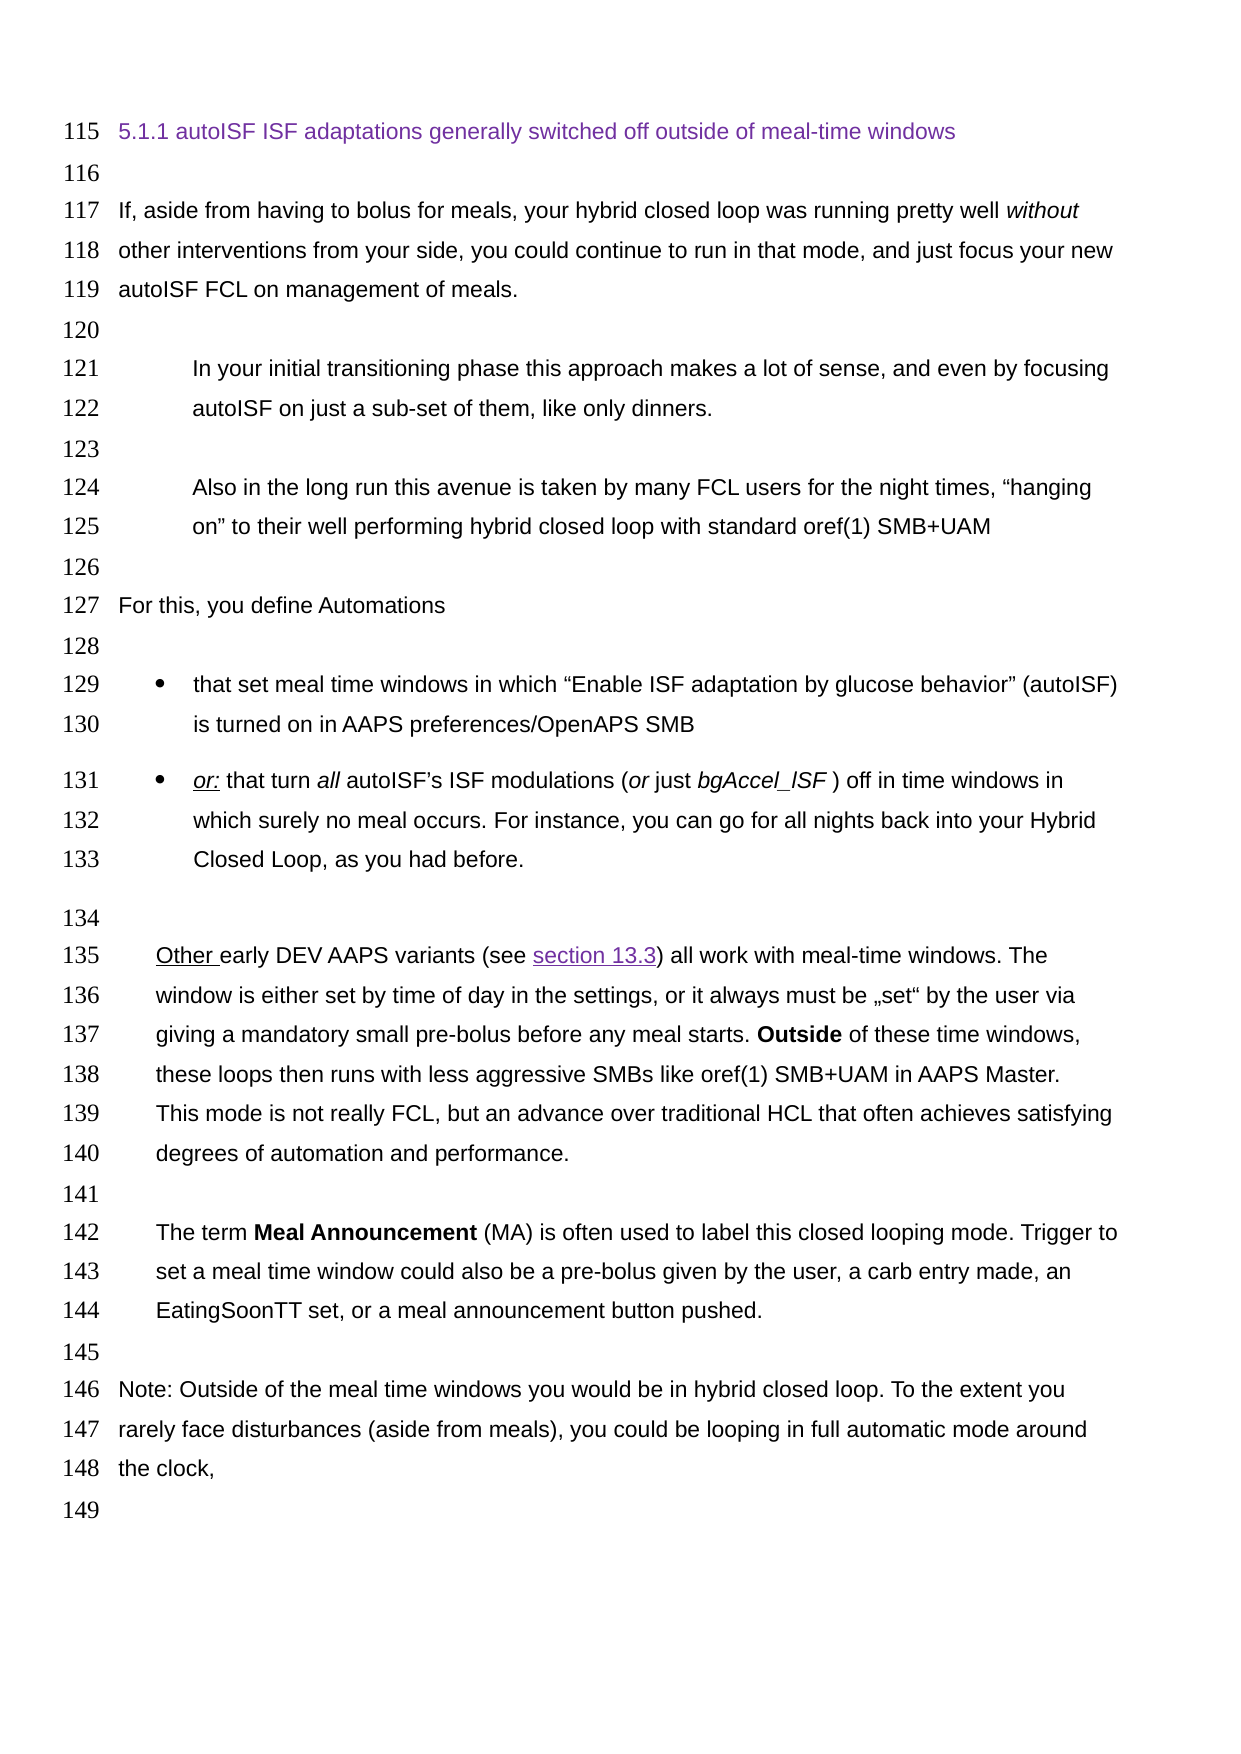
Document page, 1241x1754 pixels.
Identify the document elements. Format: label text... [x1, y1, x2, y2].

text For this, you define Automations [118, 592, 1122, 618]
text If, aside from having to bolus for meals, your hybrid closed loop was running pretty well without other interventions from your side, you could continue to run in that mode, and just focus your new autoISF FCL on management of meals. [118, 197, 1122, 302]
list that set meal time windows in which “Enable ISF adaptation by glucose behavior” (autoISF) is turned on in AAPS preferences/OpenAPS SMB [156, 671, 1122, 737]
text 5.1.1 autoISF ISF adaptations generally switched off outside of meal-time windows [118, 118, 1122, 144]
text In your initial transitioning phase this approach makes a lot of sense, and even by focusing autoISF on just a sub-set of them, like only dinners. [192, 355, 1122, 421]
text The term Meal Announcement (MA) is often used to label this closed looping mode. Trigger to set a meal time window could also be a pre-bolus given by the user, a carb entry made, an EatingSoonTT set, or a meal announcement button pushed. [156, 1218, 1122, 1324]
text Other early DEV AAPS variants (see section 13.3) all work with meal-time windows. The window is either set by time of day in the settings, or it always must be „set“ by the user via giving a mandatory small pre-bolus before any meal starts. Outside of these time windows, these loops then runs with less aggressive SMBs like oref(1) SMB+UAM in AAPS Master. [156, 942, 1122, 1087]
text Note: Outside of the meal time windows you would be in hybrid closed loop. To the extent you rarely face disturbances (aside from meals), you could be looping in full automatic mode around the clock, [118, 1376, 1122, 1482]
text Also in the long run this avenue is taken by many FCL users for the night times, “hanging on” to their well performing hybrid closed loop with standard oref(1) SMB+UAM [192, 473, 1122, 539]
text This mode is not really FCL, but an advance over traditional HCL that often achieves satisfying degrees of automation and performance. [156, 1100, 1122, 1166]
list or: that turn all autoISF’s ISF modulations (or just bgAccel_lSF ) off in time windows in which surely no meal occurs. For instance, you can go for all nights back into your Hybrid Closed Loop, as you had before. [156, 767, 1122, 873]
